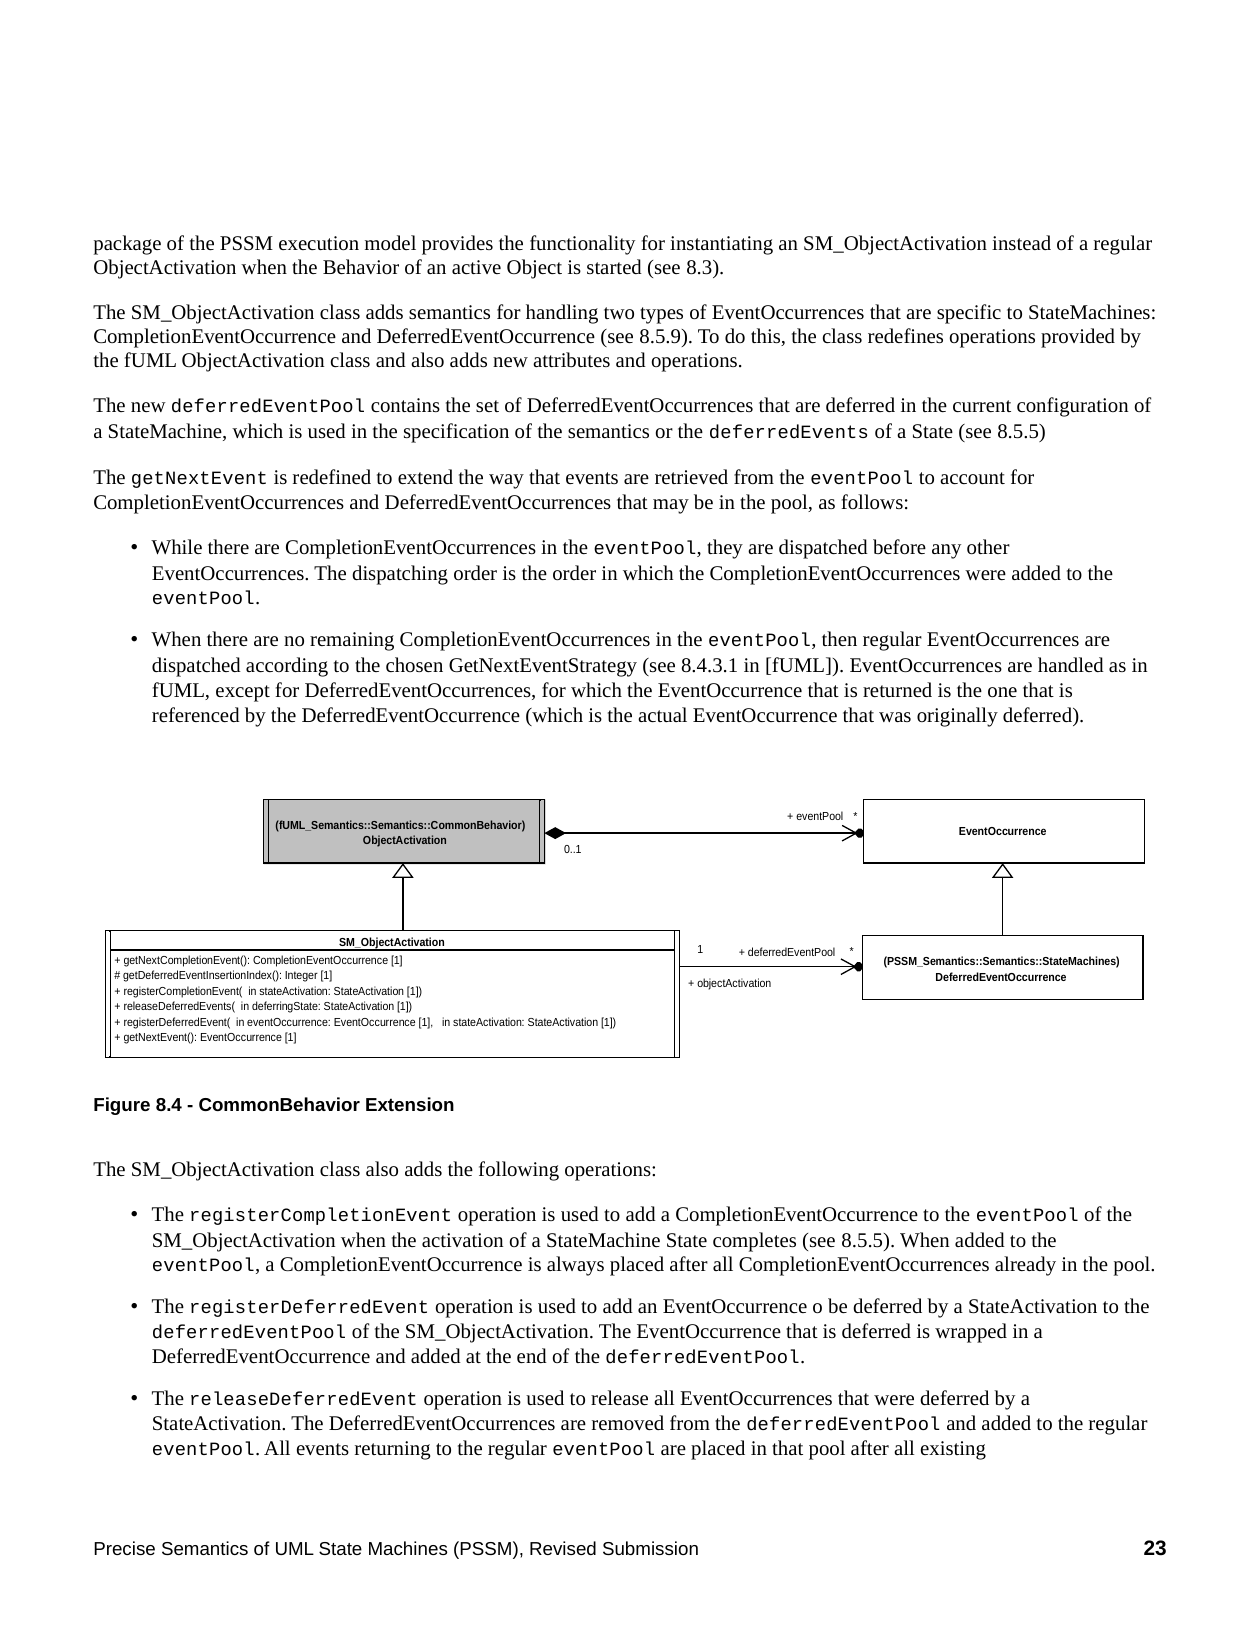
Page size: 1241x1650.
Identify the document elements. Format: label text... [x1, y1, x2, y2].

list When there are no remaining CompletionEventOccurrences in the eventPool, then regular EventOccurrences are dispatched according to the chosen GetNextEventStrategy (see 8.4.3.1 in [fUML]). EventOccurrences are handled as in fUML, except for DeferredEventOccurrences, for which the EventOccurrence that is returned is the one that is referenced by the DeferredEventOccurrence (which is the actual EventOccurrence that was originally deferred). [131, 627, 1164, 727]
list The releaseDeferredEvent operation is used to release all EventOccurrences that were deferred by a StateActivation. The DeferredEventOccurrences are removed from the deferredEventPool and added to the regular eventPool. All events returning to the regular eventPool are placed in that pool after all existing [131, 1386, 1164, 1461]
text Figure 8.4 - CommonBehavior Extension [93, 1093, 1151, 1115]
text The SM_ObjectActivation class adds semantics for handling two types of EventOccurrences that are specific to StateMachines: CompletionEventOccurrence and DeferredEventOccurrence (see 8.5.9). To do this, the class redefines operations provided by the fUML ObjectActivation class and also adds new attributes and operations. [93, 300, 1164, 372]
list The registerCompletionEvent operation is used to add a CompletionEventOccurrence to the eventPool of the SM_ObjectActivation when the activation of a StateMachine State completes (see 8.5.5). When added to the eventPool, a CompletionEventOccurrence is always placed after all CompletionEventOccurrences already in the pool. [131, 1202, 1164, 1277]
list The registerDeferredEvent operation is used to add an EventOccurrence o be deferred by a StateActivation to the deferredEventPool of the SM_ObjectActivation. The EventOccurrence that is deferred is wrapped in a DeferredEventOccurrence and added at the end of the deferredEventPool. [131, 1294, 1164, 1369]
text The SM_ObjectActivation class also adds the following operations: [93, 1157, 1164, 1181]
text The new deferredEventPool contains the set of DeferredEventOccurrences that are deferred in the current configuration of a StateMachine, which is used in the specification of the semantics or the deferredEvents of a State (see 8.5.5) [93, 393, 1164, 444]
list While there are CompletionEventOccurrences in the eventPool, they are dispatched before any other EventOccurrences. The dispatching order is the order in which the CompletionEventOccurrences were added to the eventPool. [131, 535, 1164, 610]
text package of the PSSM execution model provides the functionality for instantiating an SM_ObjectActivation instead of a regular ObjectActivation when the Behavior of an active Object is started (see 8.3). [93, 231, 1164, 279]
text The getNextEvent is redefined to extend the way that events are retrieved from the eventPool to account for CompletionEventOccurrences and DeferredEventOccurrences that may be in the pool, as follows: [93, 465, 1164, 514]
